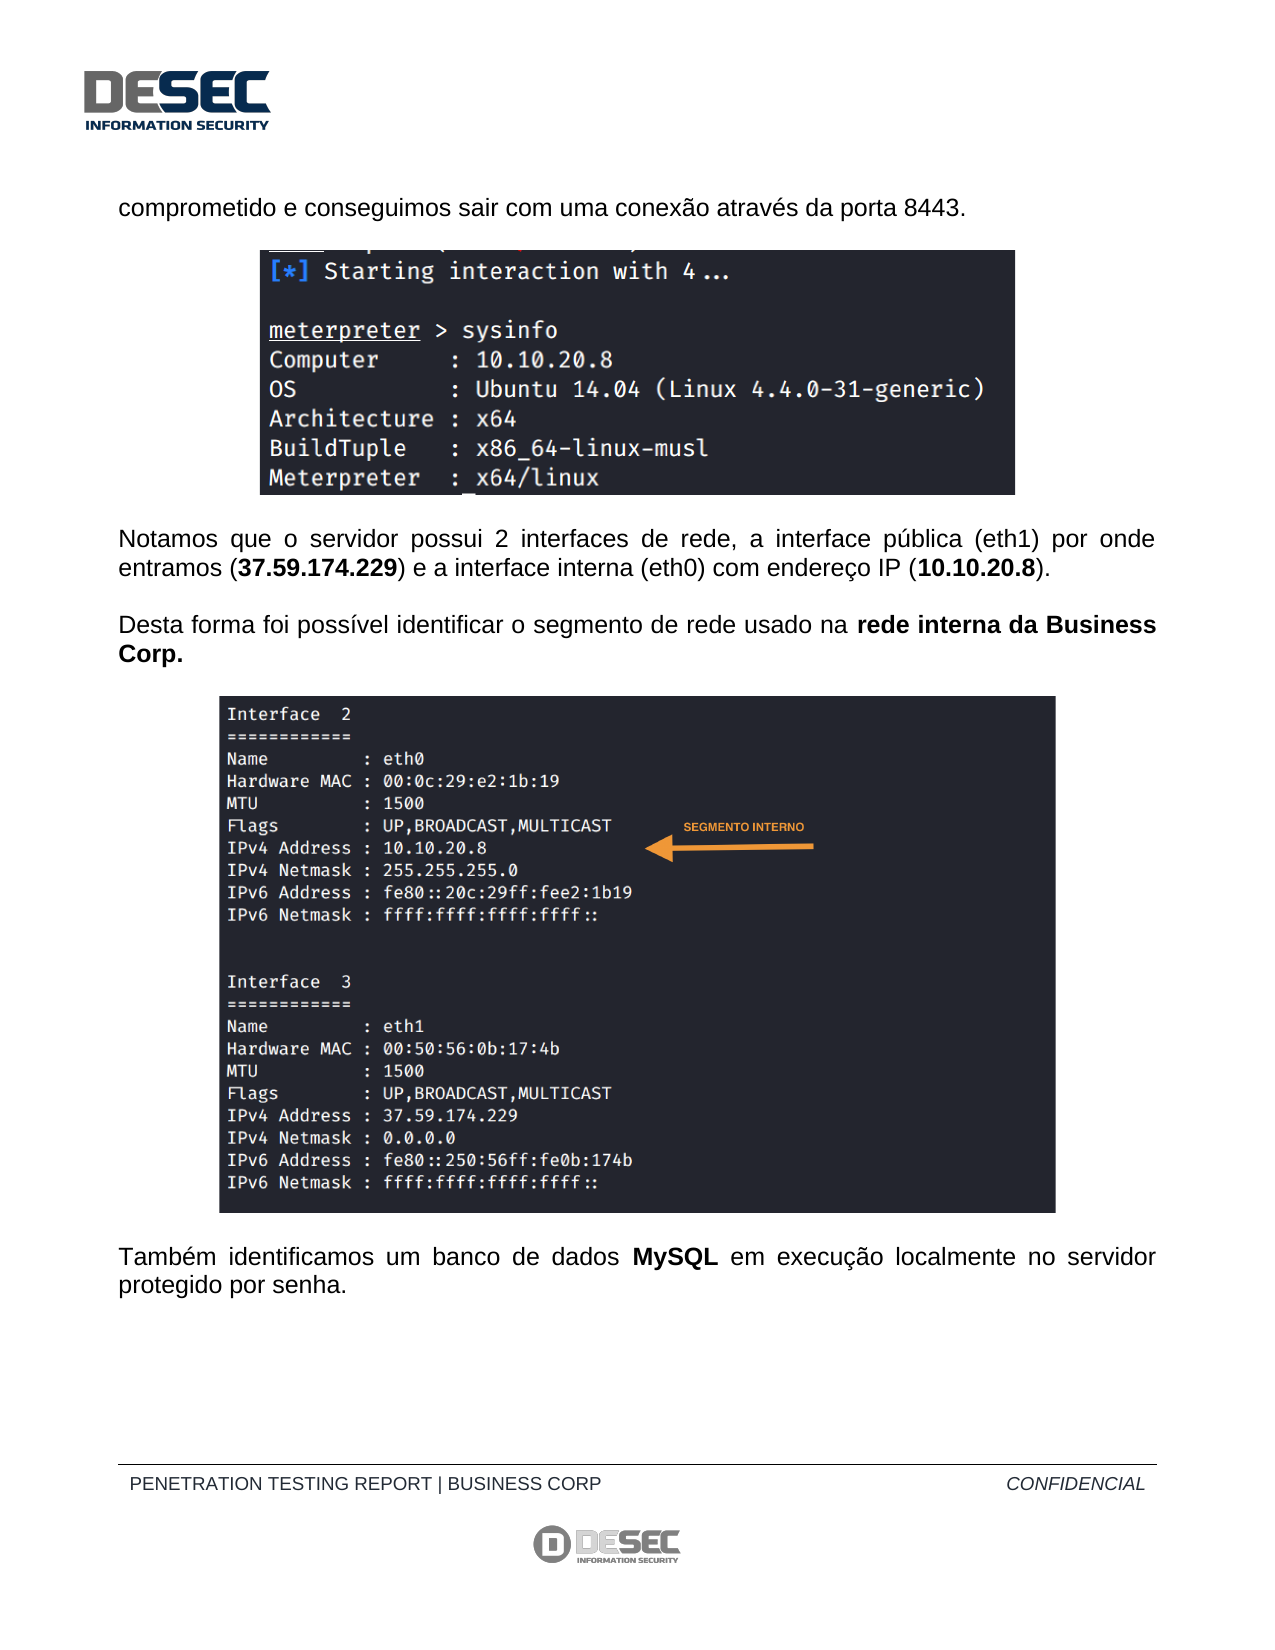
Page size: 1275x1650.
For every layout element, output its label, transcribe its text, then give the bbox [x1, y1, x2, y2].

text Desta forma foi possível identificar o segmento de rede usado na rede interna da Business Corp. [118, 610, 1157, 667]
picture [259, 250, 1016, 495]
picture [84, 71, 271, 130]
picture [219, 696, 1056, 1213]
text Também identificamos um banco de dados MySQL em execução localmente no servidor protegido por senha. [118, 1242, 1157, 1299]
text comprometido e conseguimos sair com uma conexão através da porta 8443. [118, 193, 1157, 222]
text Notamos que o servidor possui 2 interfaces de rede, a interface pública (eth1) por onde entramos (37.59.174.229) e a interface interna (eth0) com endereço IP (10.10.20.8). [118, 524, 1157, 581]
picture [531, 1520, 684, 1568]
